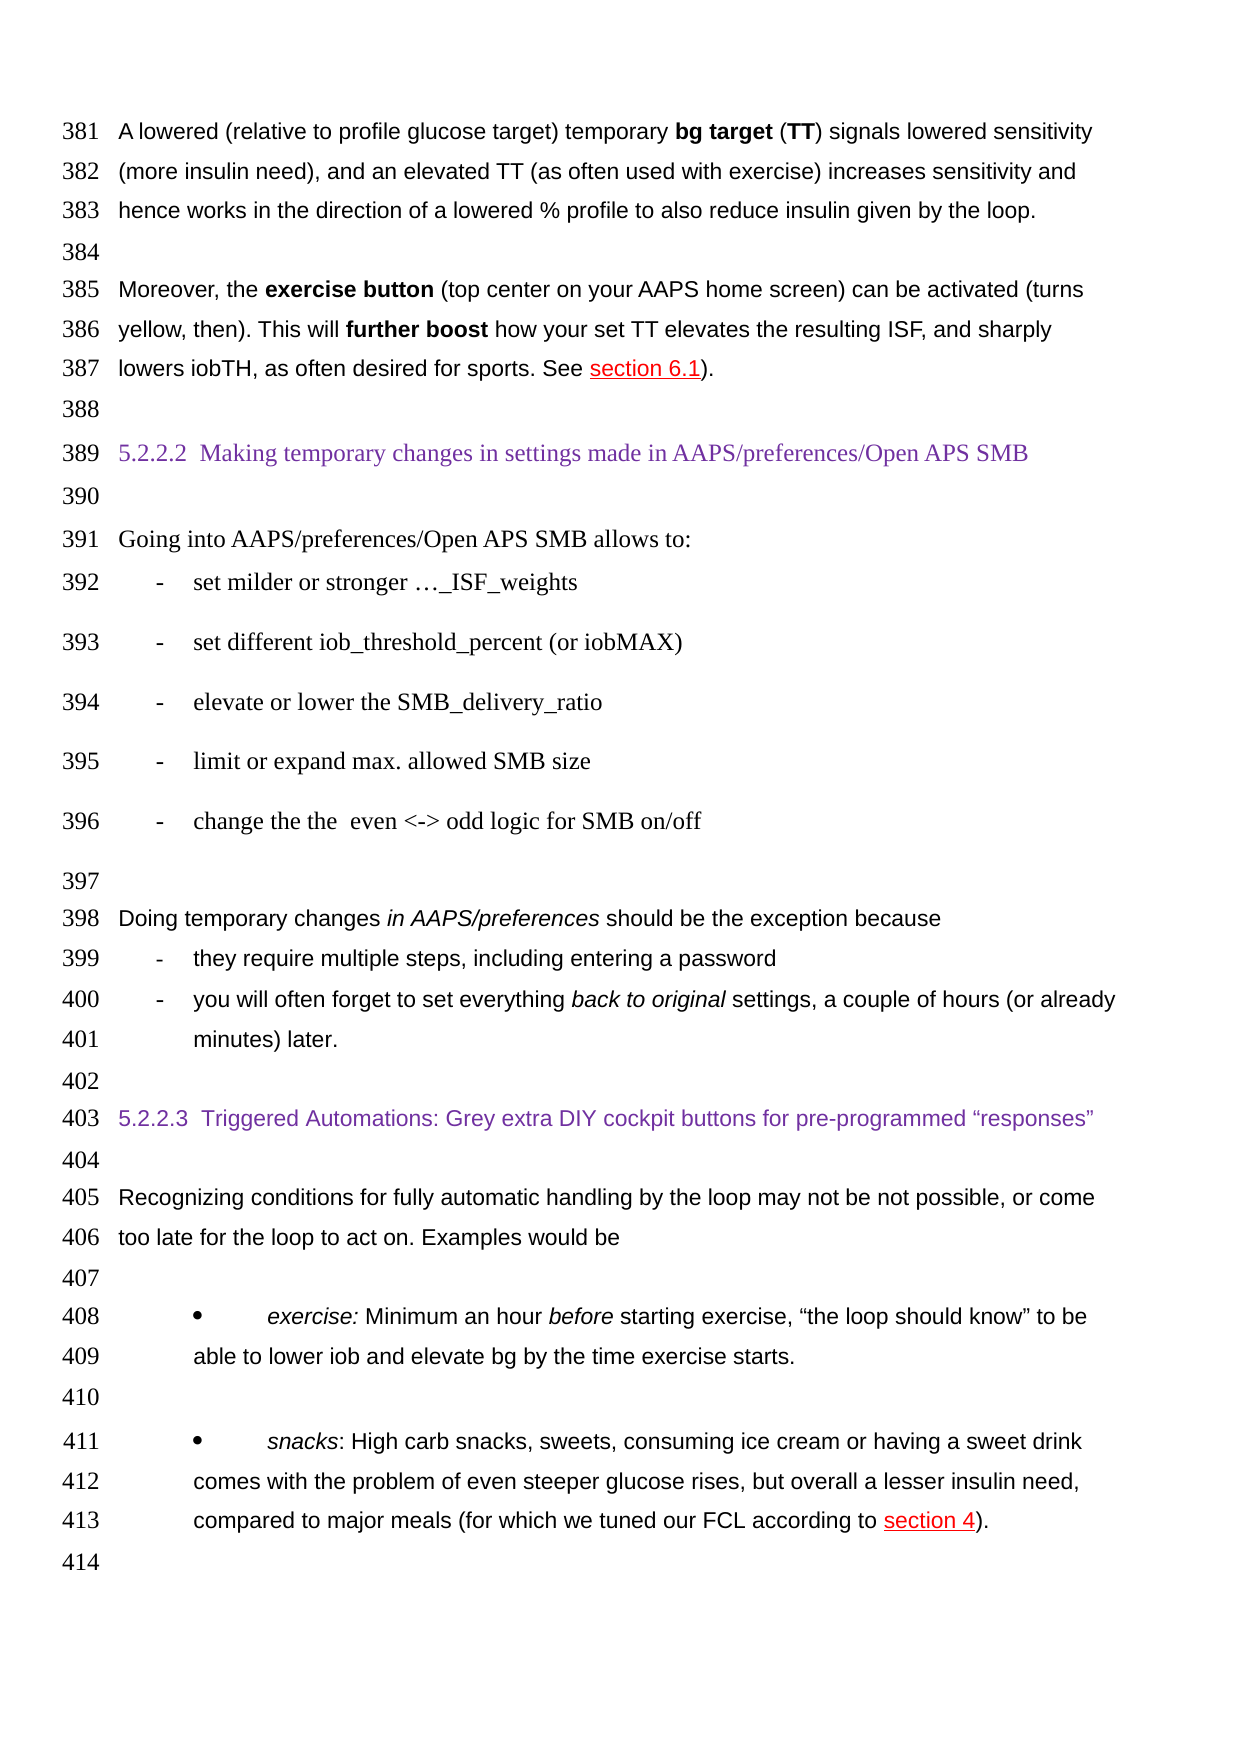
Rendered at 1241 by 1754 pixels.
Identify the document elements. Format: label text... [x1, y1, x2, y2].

list snacks: High carb snacks, sweets, consuming ice cream or having a sweet drink comes with the problem of even steeper glucose rises, but overall a lesser insulin need, compared to major meals (for which we tuned our FCL according to section 4). [193, 1428, 1122, 1534]
text Moreover, the exercise button (top center on your AAPS home screen) can be activated (turns yellow, then). This will further boost how your set TT elevates the resulting ISF, and sharply lowers iobTH, as often desired for sports. See section 6.1). [118, 276, 1122, 381]
list they require multiple steps, including entering a password [156, 945, 1122, 971]
list limit or expand max. allowed SMB size [156, 746, 1122, 775]
text 5.2.2.3 Triggered Automations: Grey extra DIY cockpit buttons for pre-programmed “responses” [118, 1105, 1122, 1132]
text Doing temporary changes in AAPS/preferences should be the exception because [118, 905, 1122, 932]
list elevate or lower the SMB_delivery_ratio [156, 687, 1122, 715]
list change the the even <-> odd logic for SMB on/off [156, 806, 1122, 835]
text A lowered (relative to profile glucose target) temporary bg target (TT) signals lowered sensitivity (more insulin need), and an elevated TT (as often used with exercise) increases sensitivity and hence works in the direction of a lowered % profile to also reduce insulin given by the loop. [118, 118, 1122, 223]
text Recognizing conditions for fully automatic handling by the loop may not be not possible, or come too late for the loop to act on. Examples would be [118, 1184, 1122, 1250]
text 5.2.2.2 Making temporary changes in settings made in AAPS/preferences/Open APS SMB [118, 438, 1122, 466]
list exercise: Minimum an hour before starting exercise, “the loop should know” to be able to lower iob and elevate bg by the time exercise starts. [193, 1303, 1122, 1369]
text Going into AAPS/preferences/Open APS SMB allows to: [118, 524, 1122, 553]
list set milder or stronger …_ISF_weights [156, 567, 1122, 596]
list you will often forget to set everything back to original settings, a couple of hours (or already minutes) later. [156, 984, 1122, 1053]
list set different iob_threshold_percent (or iobMAX) [156, 627, 1122, 656]
